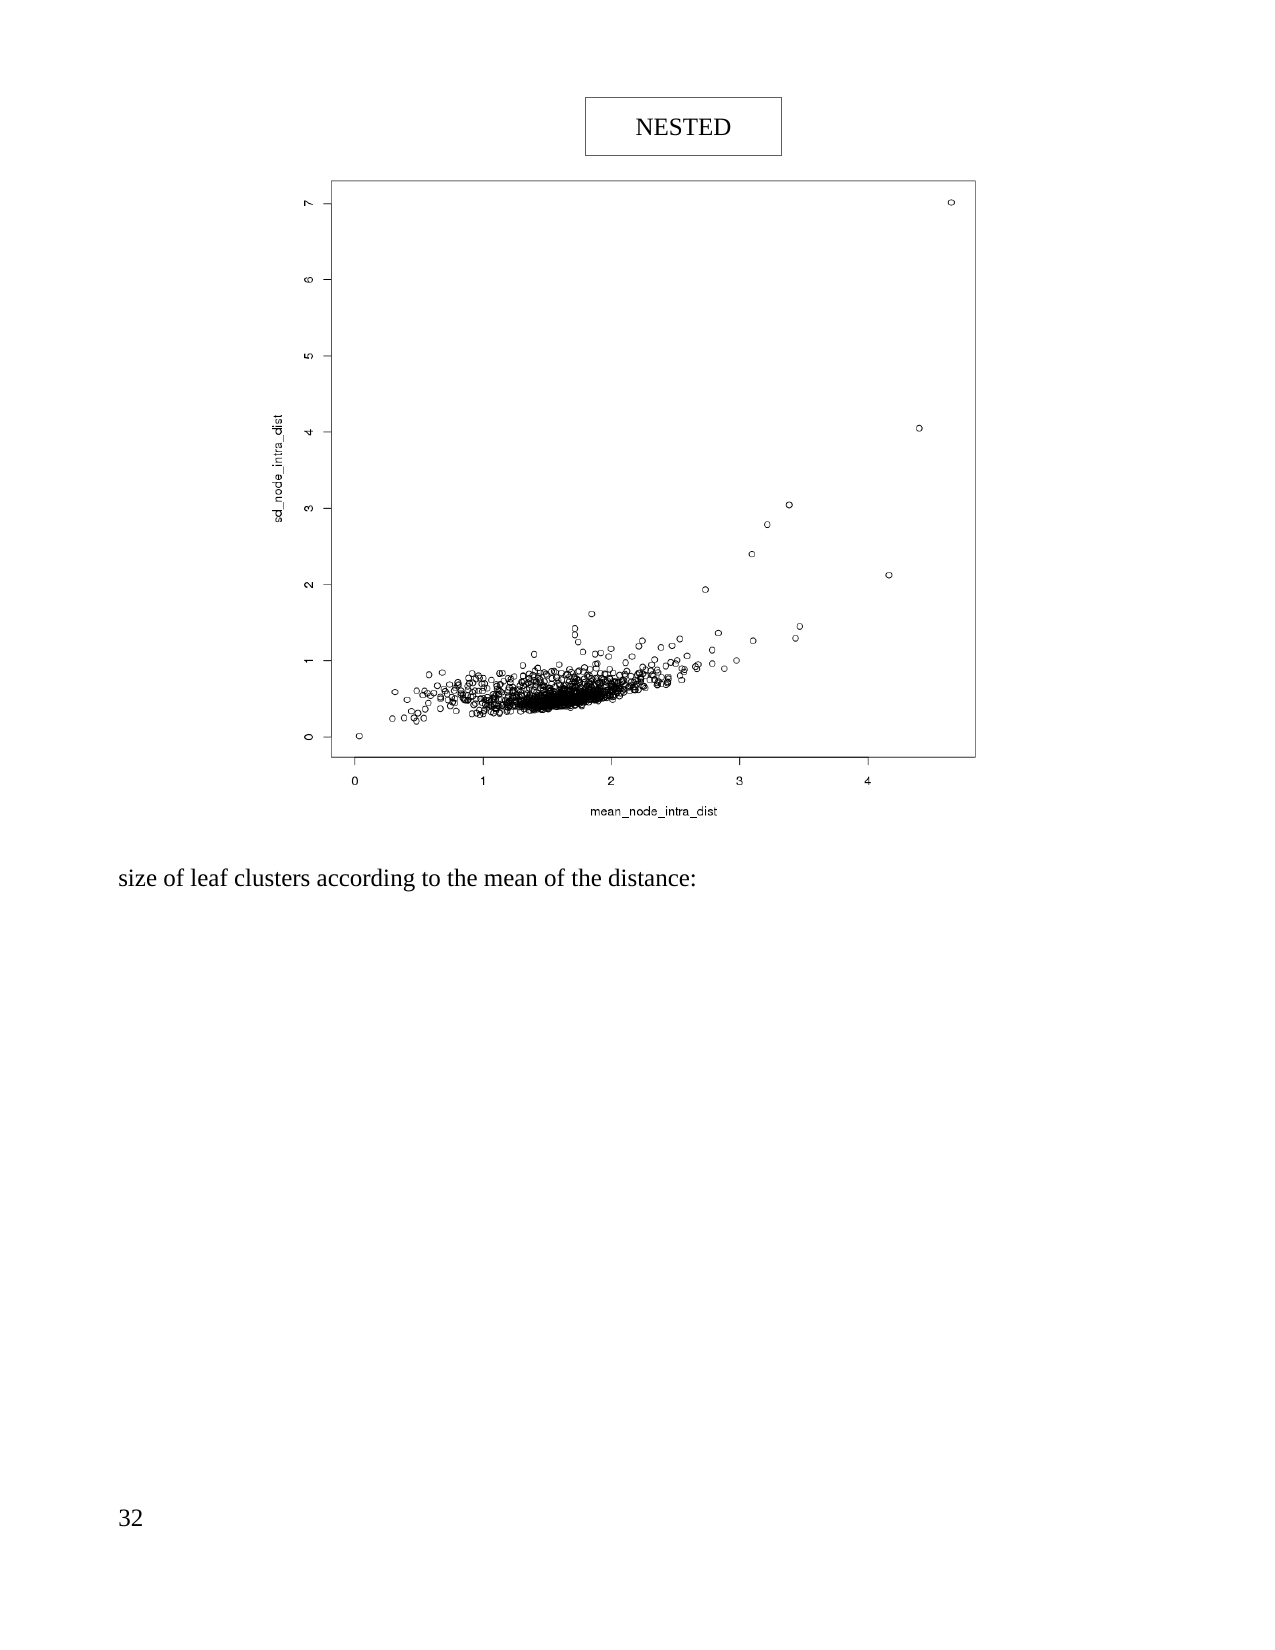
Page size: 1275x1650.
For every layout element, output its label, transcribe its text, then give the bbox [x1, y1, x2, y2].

picture [268, 118, 1007, 835]
text size of leaf clusters according to the mean of the distance: [118, 863, 1157, 892]
